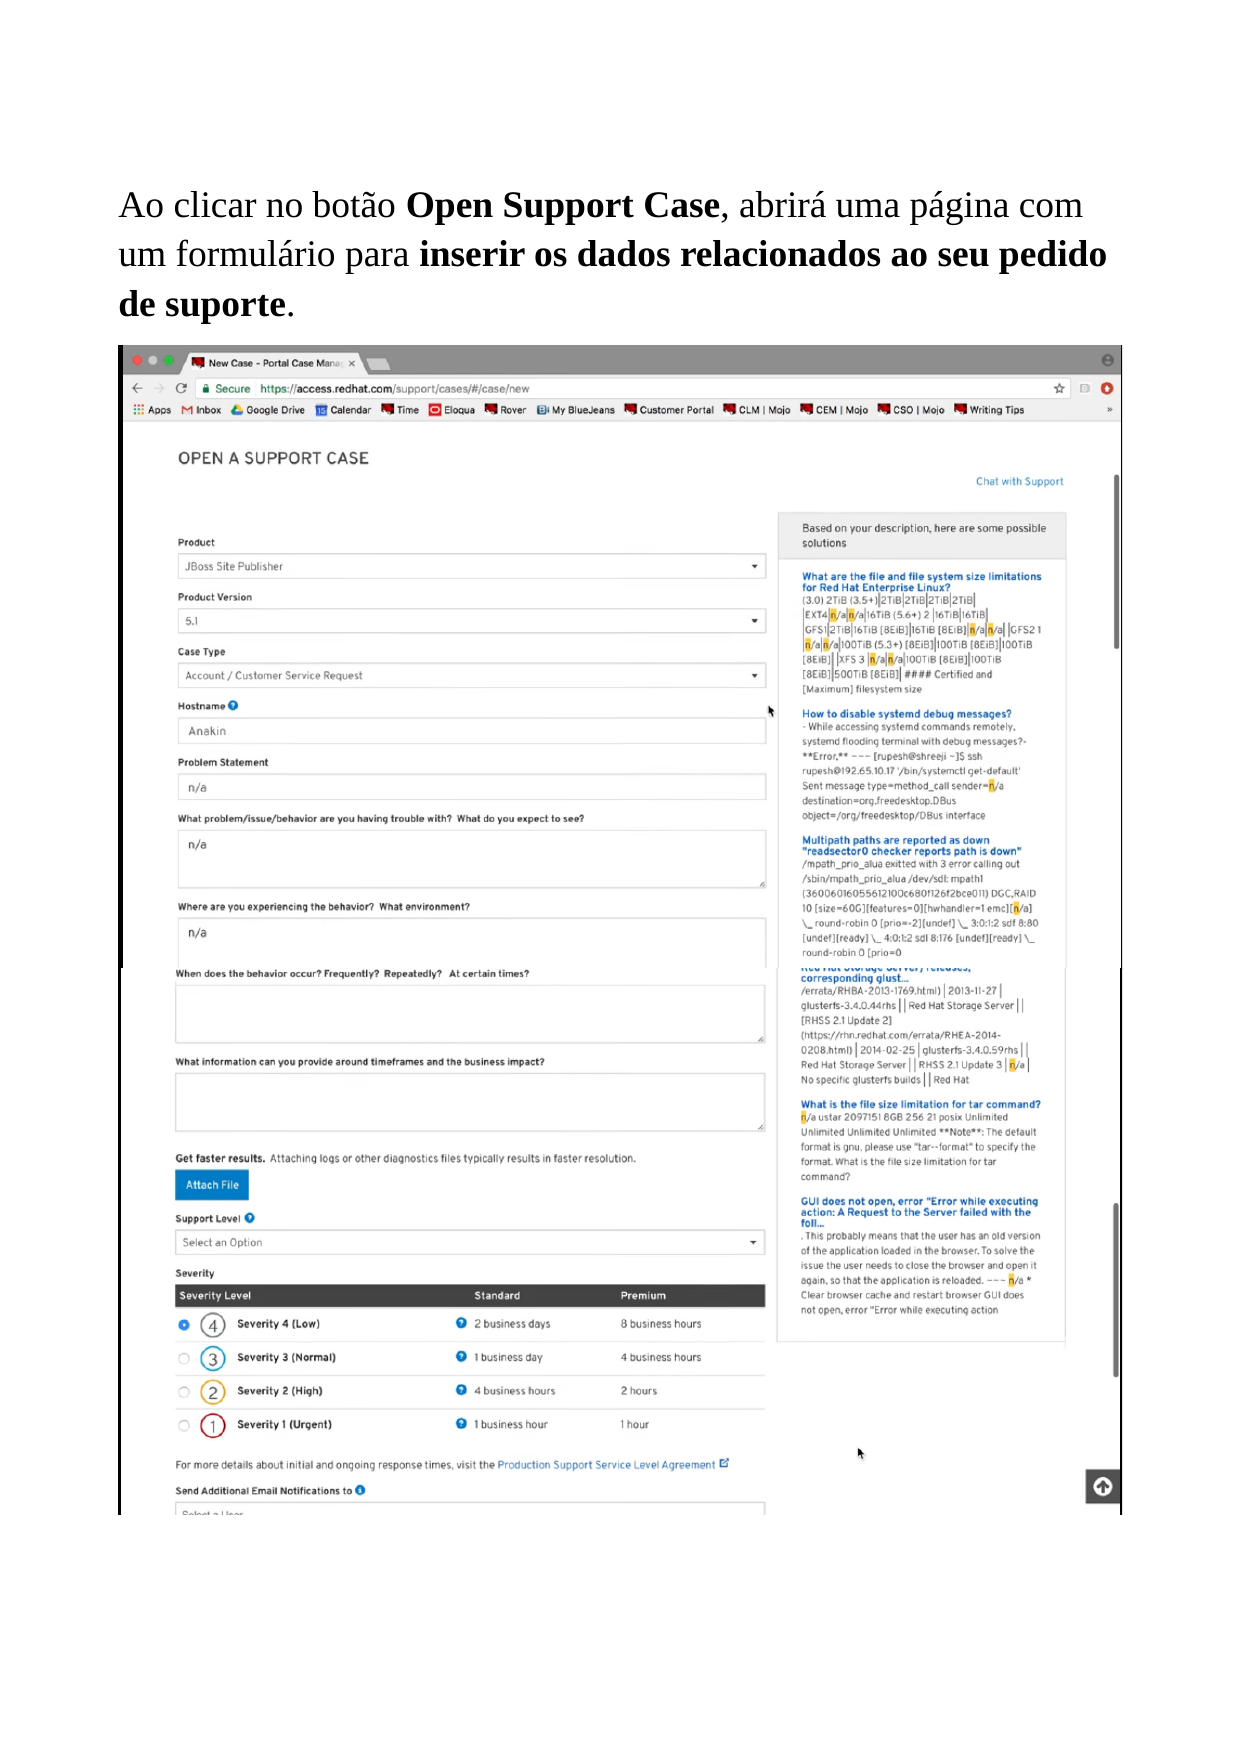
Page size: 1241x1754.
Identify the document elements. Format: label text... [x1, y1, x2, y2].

picture [118, 345, 1123, 1515]
text Ao clicar no botão Open Support Case, abrirá uma página com um formulário para inserir os dados relacionados ao seu pedido de suporte. [118, 182, 1122, 324]
